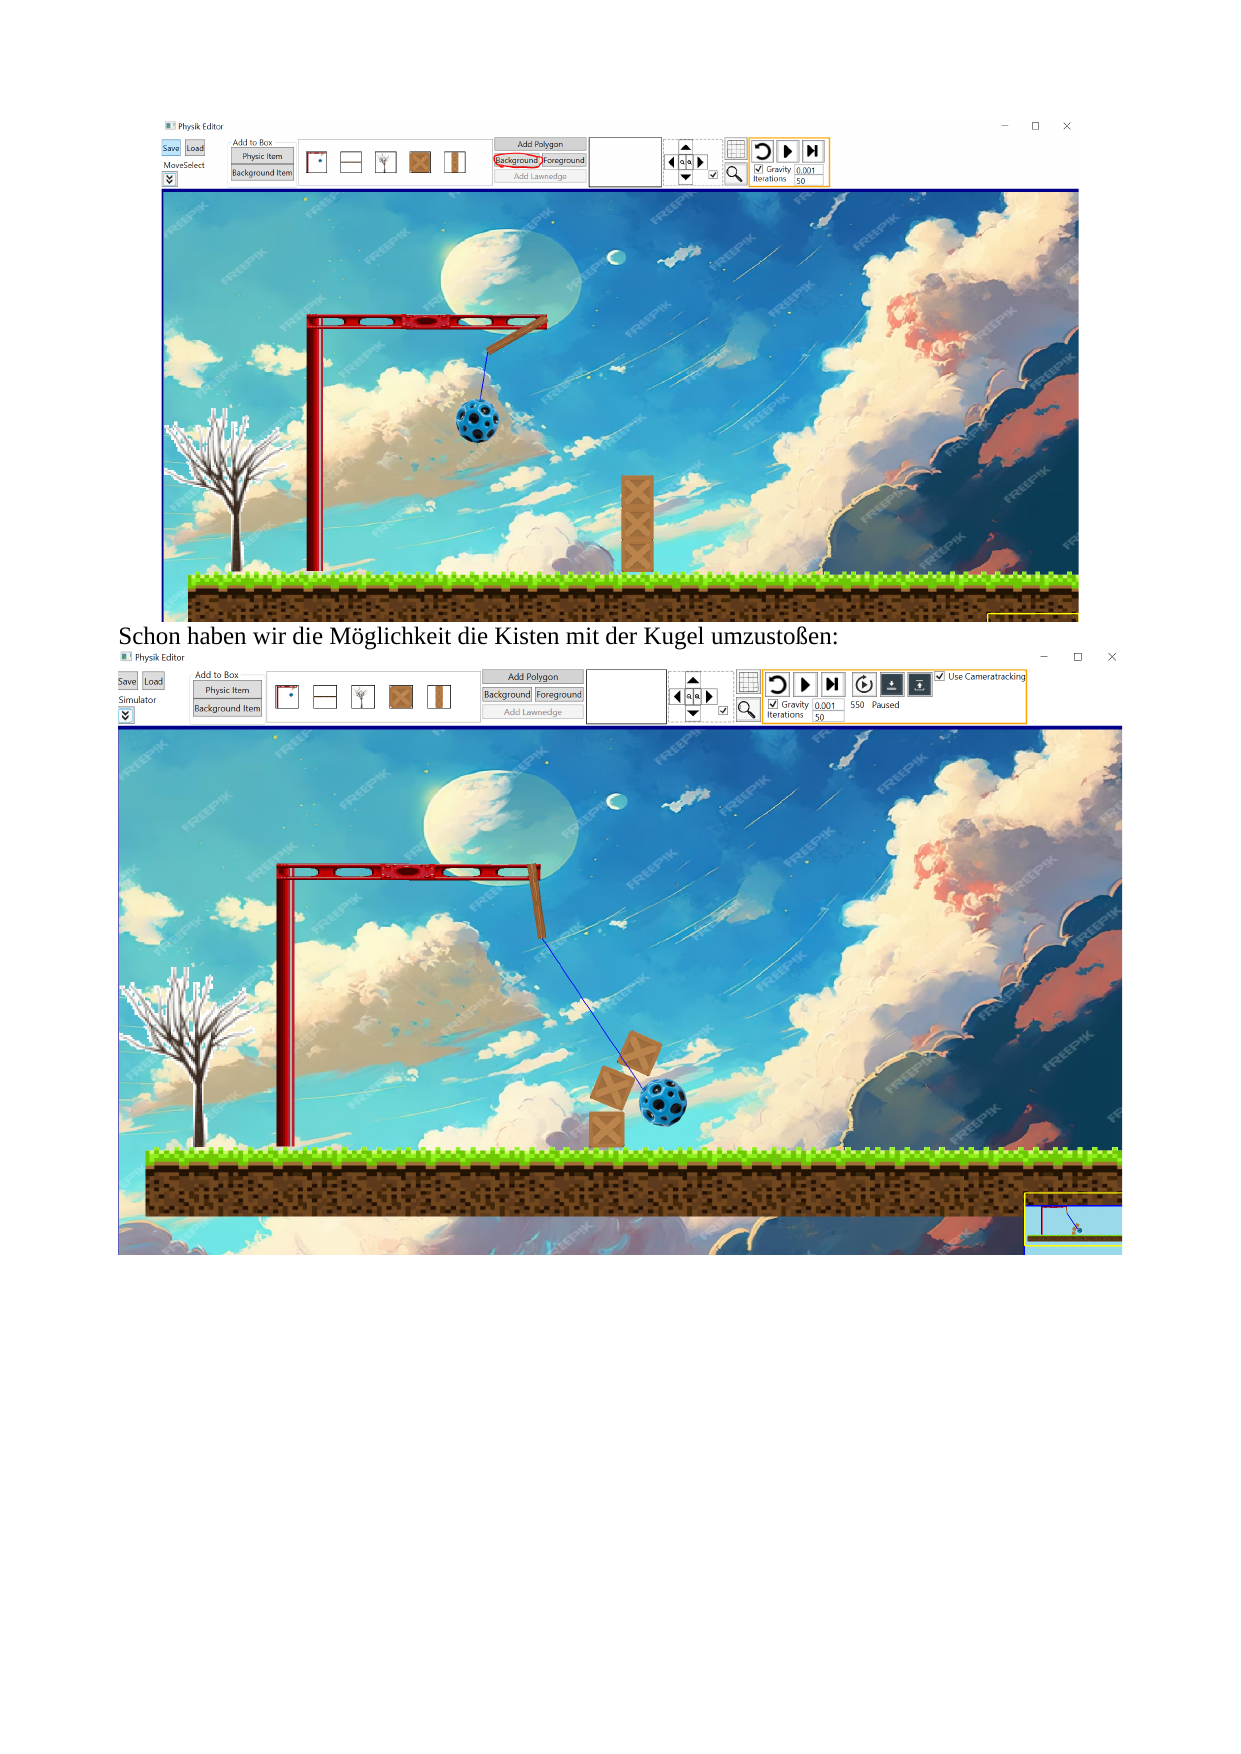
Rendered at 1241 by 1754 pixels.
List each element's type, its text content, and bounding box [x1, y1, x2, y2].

picture [161, 118, 1079, 622]
text Schon haben wir die Möglichkeit die Kisten mit der Kugel umzustoßen: [118, 118, 1122, 650]
picture [118, 650, 1123, 1255]
